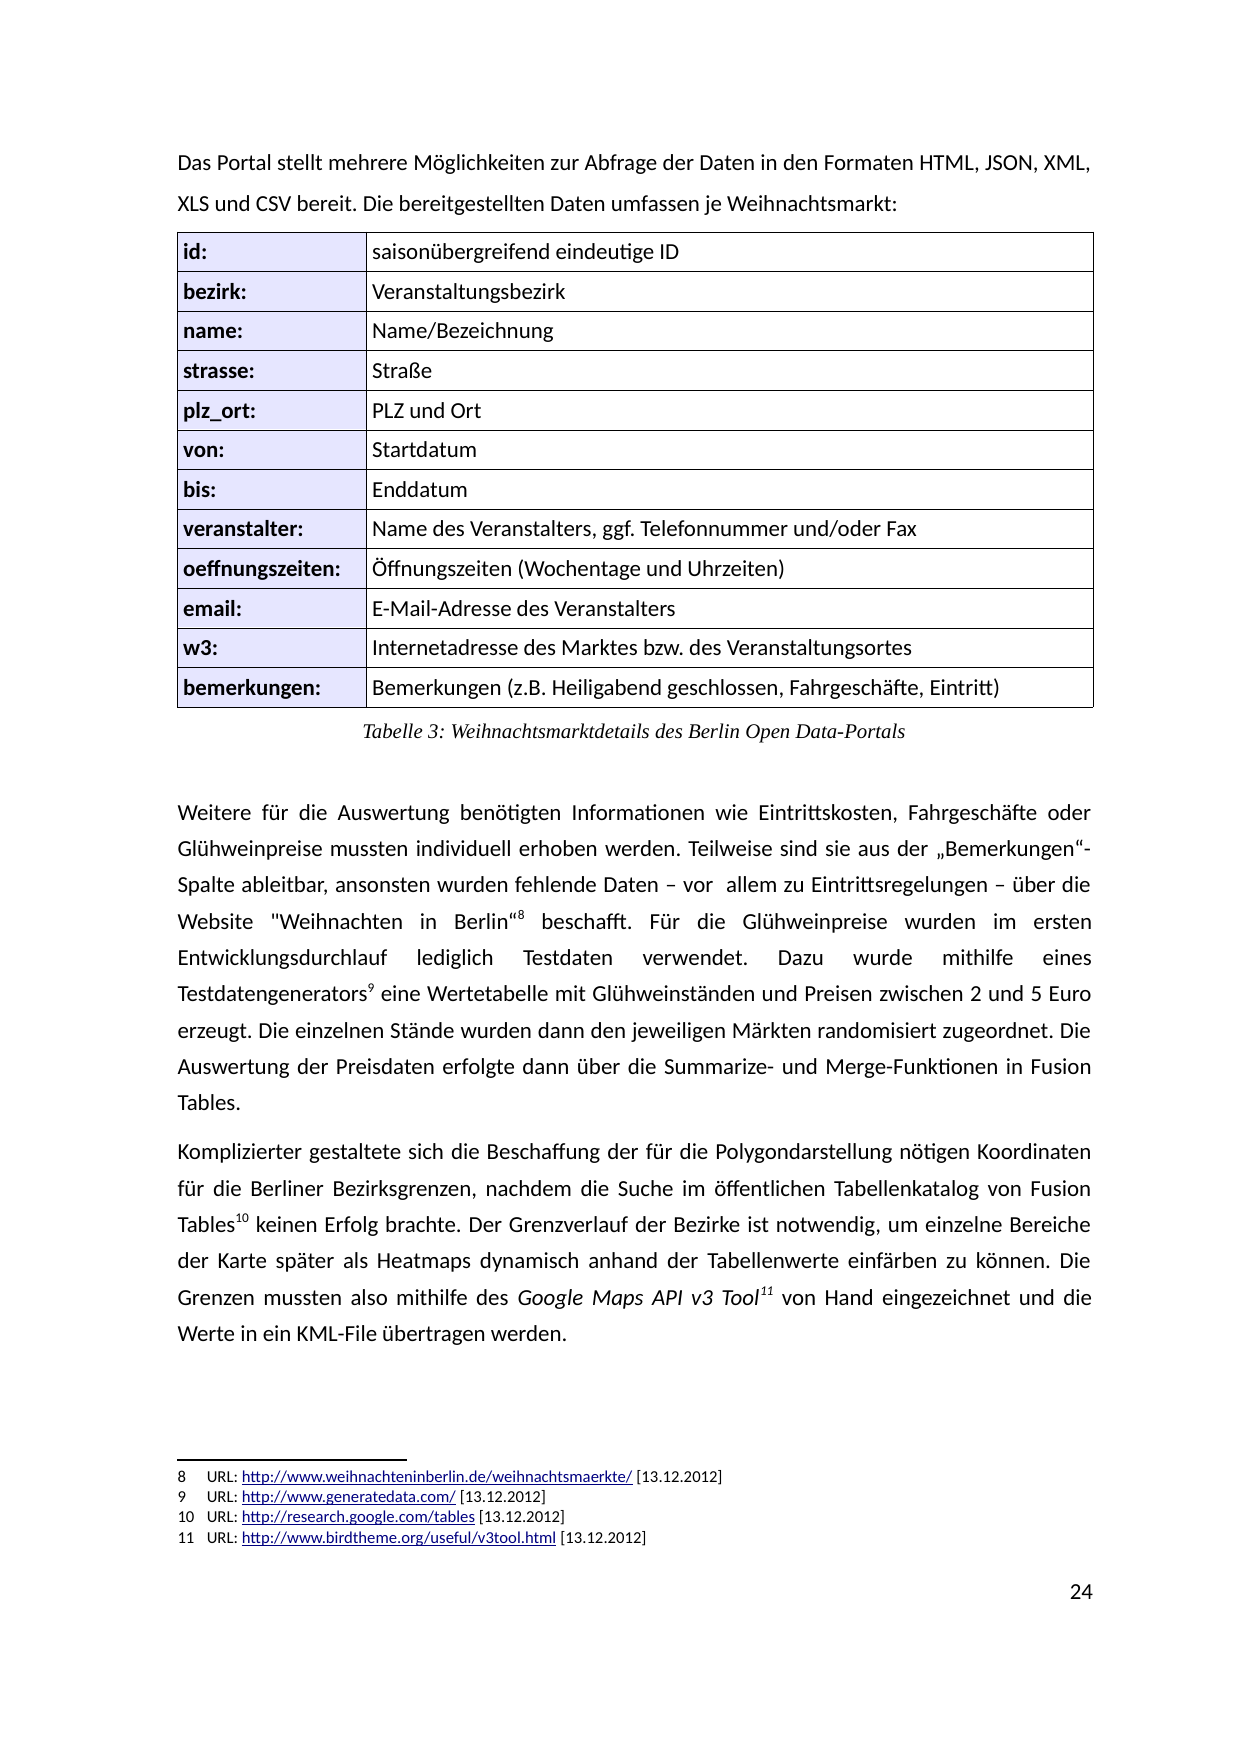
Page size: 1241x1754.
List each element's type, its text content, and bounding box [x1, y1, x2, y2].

table_cell Enddatum [367, 470, 1093, 509]
table_cell w3: [178, 629, 366, 667]
table_cell PLZ und Ort [367, 391, 1093, 429]
table_cell Startdatum [367, 431, 1093, 469]
text URL: http://www.generatedata.com/ [13.12.2012] [177, 1486, 1093, 1507]
table_cell E-Mail-Adresse des Veranstalters [367, 589, 1093, 627]
table_cell plz_ort: [178, 391, 366, 429]
text URL: http://research.google.com/tables [13.12.2012] [177, 1507, 1093, 1527]
table_header saisonübergreifend eindeutige ID [367, 233, 1093, 271]
table_cell Bemerkungen (z.B. Heiligabend geschlossen, Fahrgeschäfte, Eintritt) [367, 668, 1093, 707]
text Das Portal stellt mehrere Möglichkeiten zur Abfrage der Daten in den Formaten HTML, JSON, XML, XLS und CSV bereit. Die bereitgestellten Daten umfassen je Weihnachtsmarkt: [177, 148, 1093, 218]
text Weitere für die Auswertung benötigten Informationen wie Eintrittskosten, Fahrgeschäfte oder Glühweinpreise mussten individuell erhoben werden. Teilweise sind sie aus der „Bemerkungen“-Spalte ableitbar, ansonsten wurden fehlende Daten – vor allem zu Eintrittsregelungen – über die Website "Weihnachten in Berlin“ beschafft. Für die Glühweinpreise wurden im ersten Entwicklungsdurchlauf lediglich Testdaten verwendet. Dazu wurde mithilfe eines Testdatengenerators eine Wertetabelle mit Glühweinständen und Preisen zwischen 2 und 5 Euro erzeugt. Die einzelnen Stände wurden dann den jeweiligen Märkten randomisiert zugeordnet. Die Auswertung der Preisdaten erfolgte dann über die Summarize- und Merge-Funktionen in Fusion Tables. [177, 798, 1093, 1117]
table_cell Straße [367, 351, 1093, 390]
table_cell bemerkungen: [178, 668, 366, 707]
table_cell Name des Veranstalters, ggf. Telefonnummer und/oder Fax [367, 510, 1093, 548]
text URL: http://www.weihnachteninberlin.de/weihnachtsmaerkte/ [13.12.2012] [177, 1466, 1093, 1486]
table_cell name: [178, 312, 366, 350]
text URL: http://www.birdtheme.org/useful/v3tool.html [13.12.2012] [177, 1527, 1093, 1547]
table_cell email: [178, 589, 366, 627]
text Tabelle 3: Weihnachtsmarktdetails des Berlin Open Data-Portals [177, 719, 1093, 743]
table_header id: [178, 233, 366, 271]
table_cell Öffnungszeiten (Wochentage und Uhrzeiten) [367, 549, 1093, 588]
table_cell oeffnungszeiten: [178, 549, 366, 588]
table_cell veranstalter: [178, 510, 366, 548]
table_cell Name/Bezeichnung [367, 312, 1093, 350]
table_cell bezirk: [178, 272, 366, 311]
text Komplizierter gestaltete sich die Beschaffung der für die Polygondarstellung nötigen Koordinaten für die Berliner Bezirksgrenzen, nachdem die Suche im öffentlichen Tabellenkatalog von Fusion Tables keinen Erfolg brachte. Der Grenzverlauf der Bezirke ist notwendig, um einzelne Bereiche der Karte später als Heatmaps dynamisch anhand der Tabellenwerte einfärben zu können. Die Grenzen mussten also mithilfe des Google Maps API v3 Tool von Hand eingezeichnet und die Werte in ein KML-File übertragen werden. [177, 1137, 1093, 1347]
table_cell Internetadresse des Marktes bzw. des Veranstaltungsortes [367, 629, 1093, 667]
table_cell Veranstaltungsbezirk [367, 272, 1093, 311]
table_cell bis: [178, 470, 366, 509]
table_cell strasse: [178, 351, 366, 390]
table_cell von: [178, 431, 366, 469]
